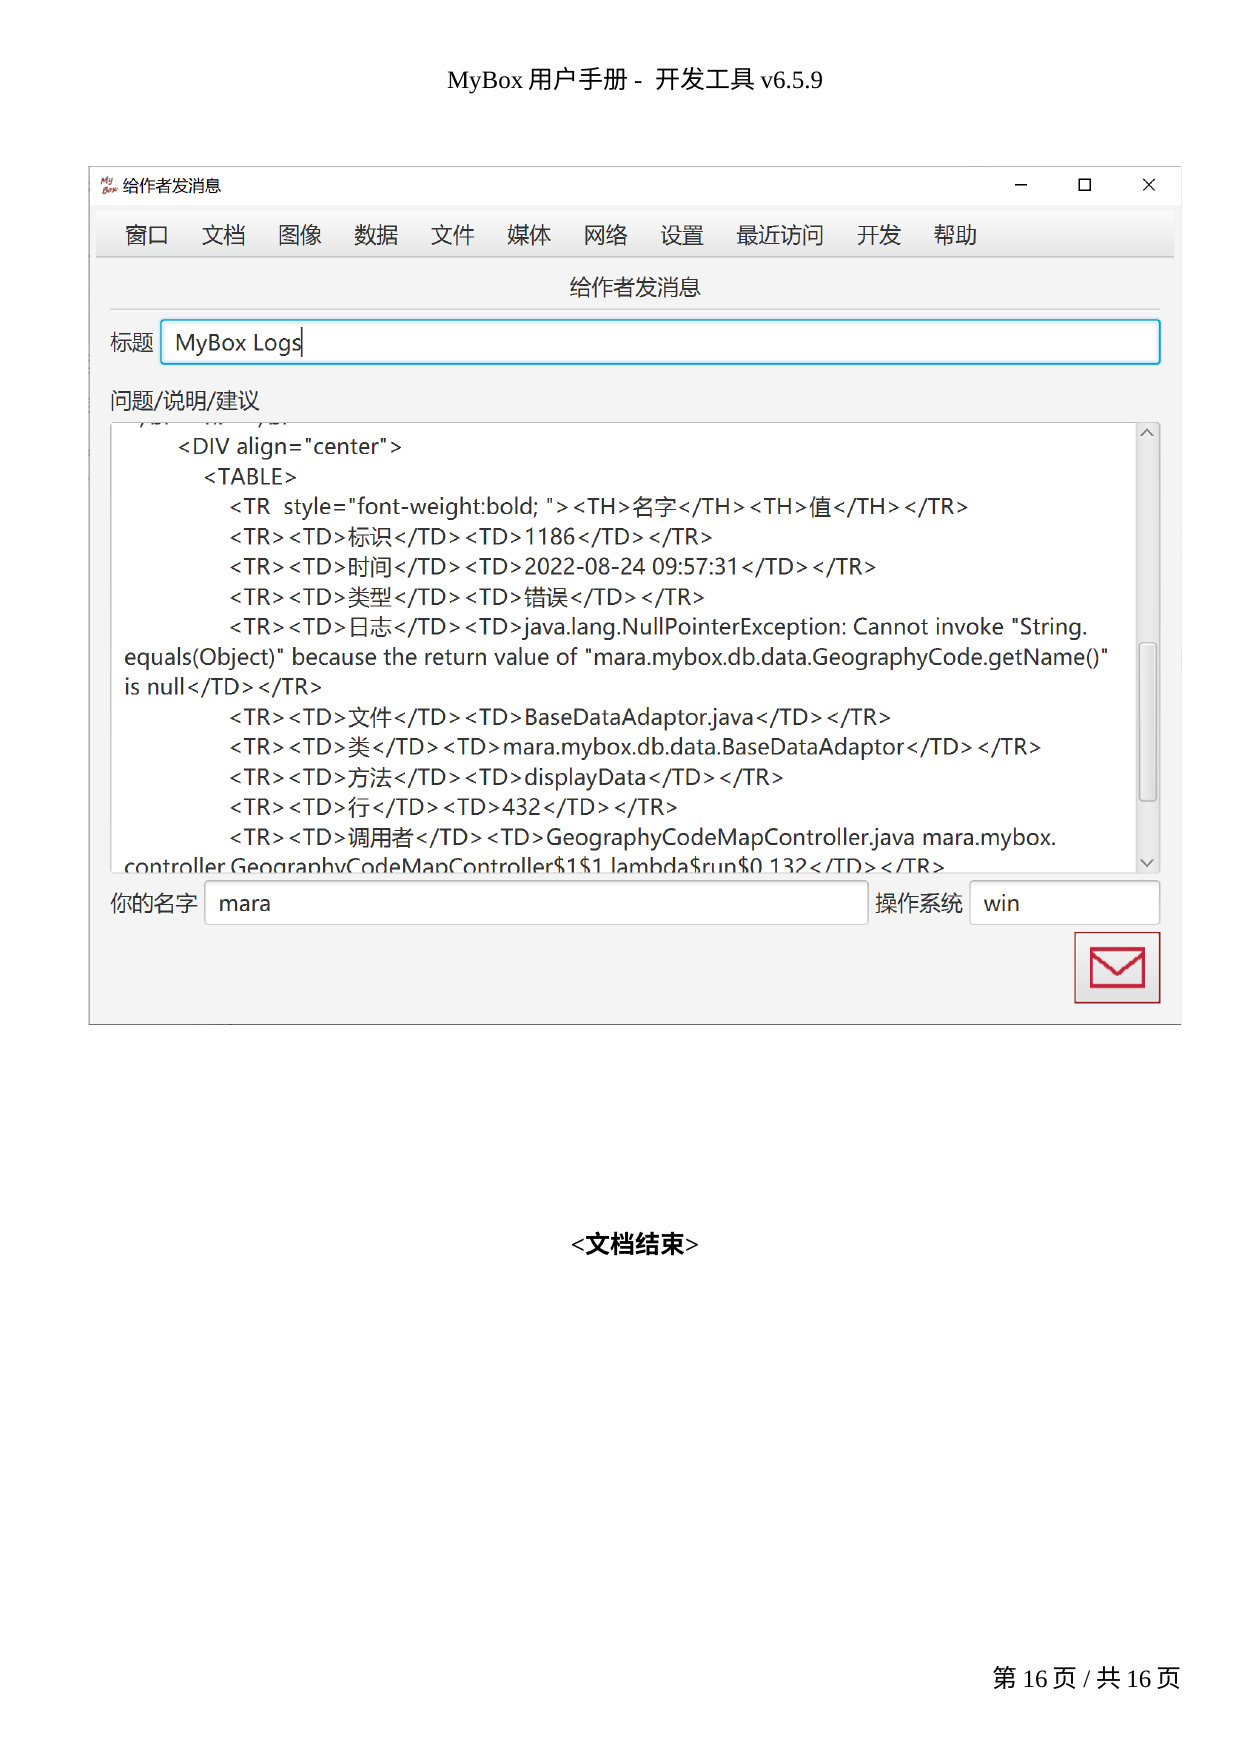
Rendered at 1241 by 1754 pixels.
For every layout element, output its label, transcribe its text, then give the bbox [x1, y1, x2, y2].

picture [88, 166, 1182, 1025]
text <文档结束> [88, 1224, 1181, 1260]
